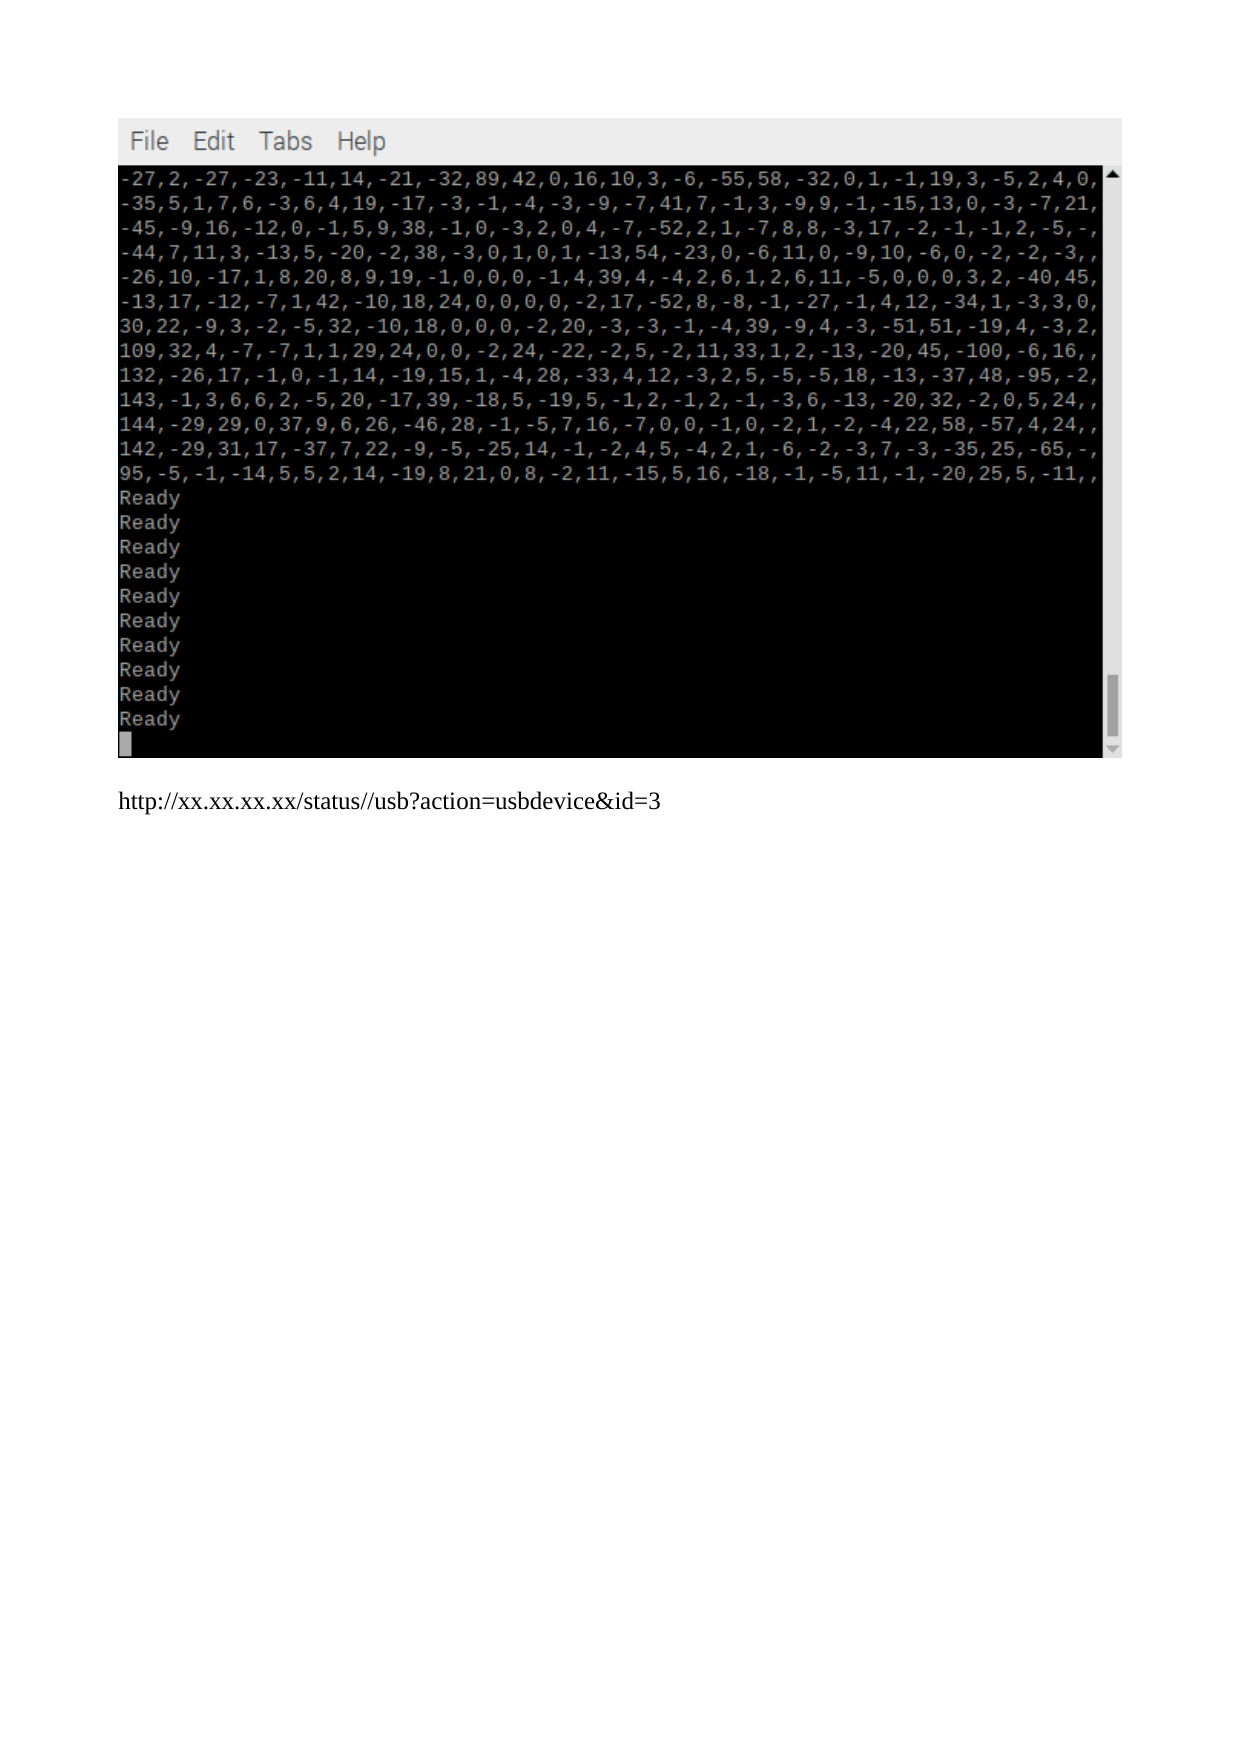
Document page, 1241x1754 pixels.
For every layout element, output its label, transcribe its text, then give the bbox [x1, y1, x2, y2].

text http://xx.xx.xx.xx/status//usb?action=usbdevice&id=3 [118, 786, 1122, 815]
picture [118, 118, 1123, 758]
